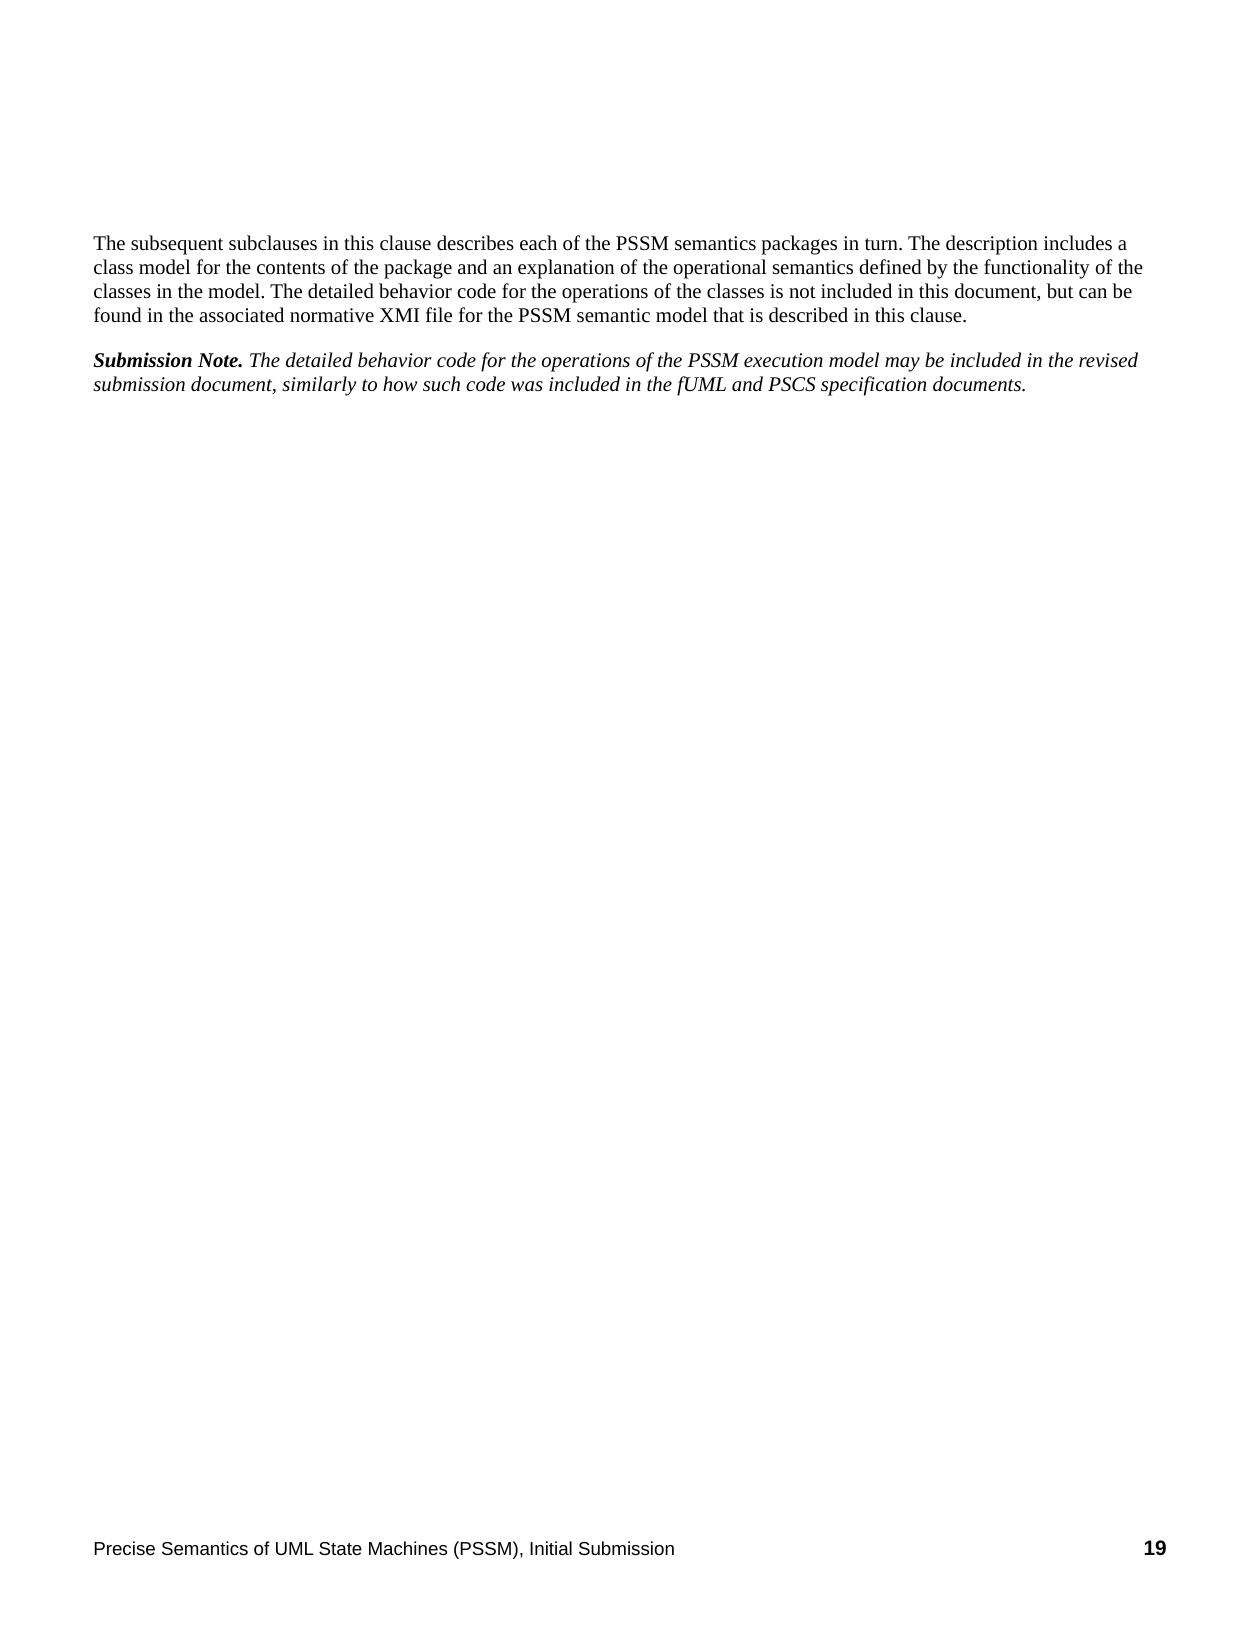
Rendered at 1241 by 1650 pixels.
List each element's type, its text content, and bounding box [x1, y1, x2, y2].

text The subsequent subclauses in this clause describes each of the PSSM semantics packages in turn. The description includes a class model for the contents of the package and an explanation of the operational semantics defined by the functionality of the classes in the model. The detailed behavior code for the operations of the classes is not included in this document, but can be found in the associated normative XMI file for the PSSM semantic model that is described in this clause. [93, 231, 1164, 327]
text Submission Note. The detailed behavior code for the operations of the PSSM execution model may be included in the revised submission document, similarly to how such code was included in the fUML and PSCS specification documents. [93, 348, 1164, 396]
